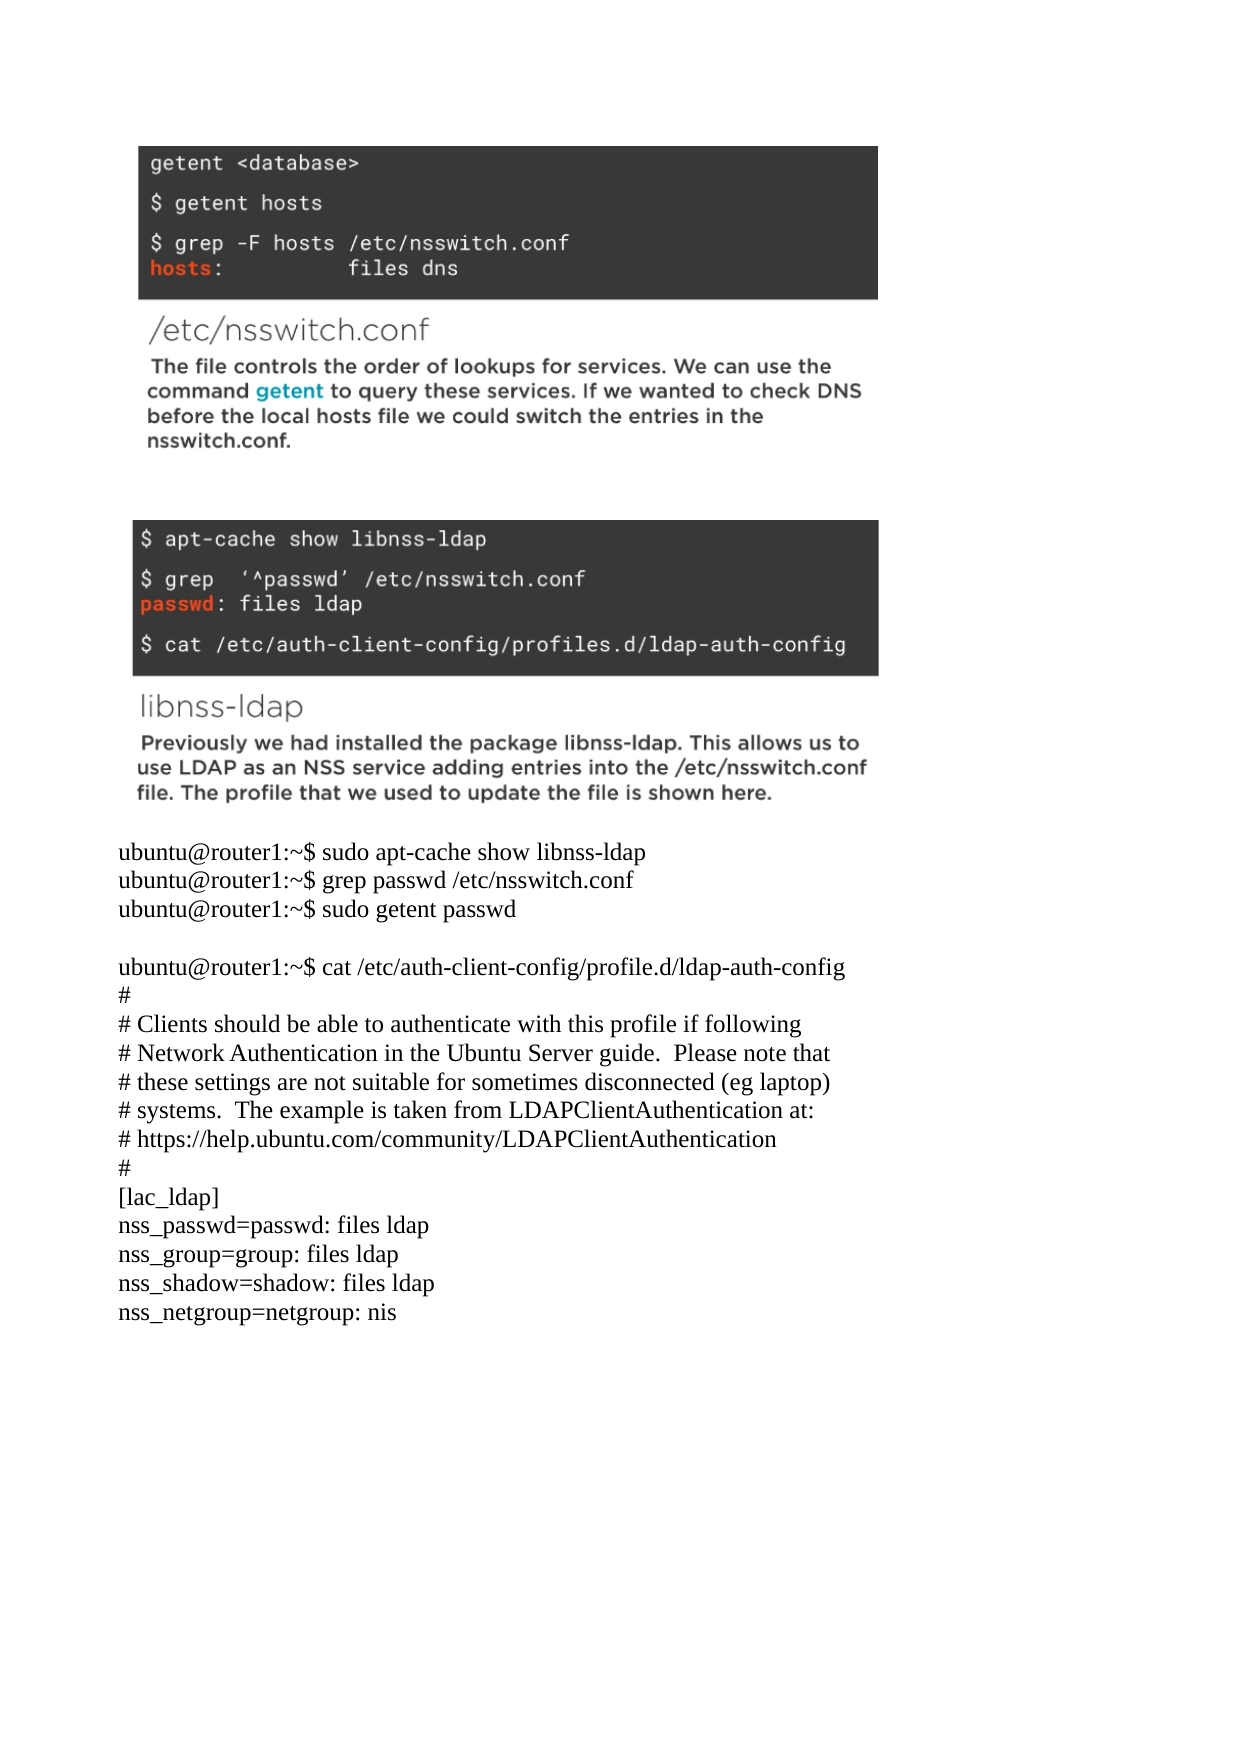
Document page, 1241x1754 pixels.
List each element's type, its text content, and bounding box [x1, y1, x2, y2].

text [lac_ldap] [118, 1182, 1122, 1211]
text nss_netgroup=netgroup: nis [118, 1297, 1122, 1326]
text ubuntu@router1:~$ sudo apt-cache show libnss-ldap [118, 837, 1122, 866]
text ubuntu@router1:~$ cat /etc/auth-client-config/profile.d/ldap-auth-config [118, 952, 1122, 981]
text nss_shadow=shadow: files ldap [118, 1268, 1122, 1297]
picture [138, 146, 878, 464]
text # https://help.ubuntu.com/community/LDAPClientAuthentication [118, 1124, 1122, 1153]
text ubuntu@router1:~$ sudo getent passwd [118, 894, 1122, 923]
text # Clients should be able to authenticate with this profile if following [118, 1009, 1122, 1038]
text # systems. The example is taken from LDAPClientAuthentication at: [118, 1096, 1122, 1124]
text nss_group=group: files ldap [118, 1239, 1122, 1268]
text nss_passwd=passwd: files ldap [118, 1211, 1122, 1239]
text # [118, 981, 1122, 1009]
picture [132, 520, 879, 811]
text # these settings are not suitable for sometimes disconnected (eg laptop) [118, 1067, 1122, 1096]
text # [118, 1153, 1122, 1182]
text # Network Authentication in the Ubuntu Server guide. Please note that [118, 1038, 1122, 1067]
text ubuntu@router1:~$ grep passwd /etc/nsswitch.conf [118, 866, 1122, 894]
